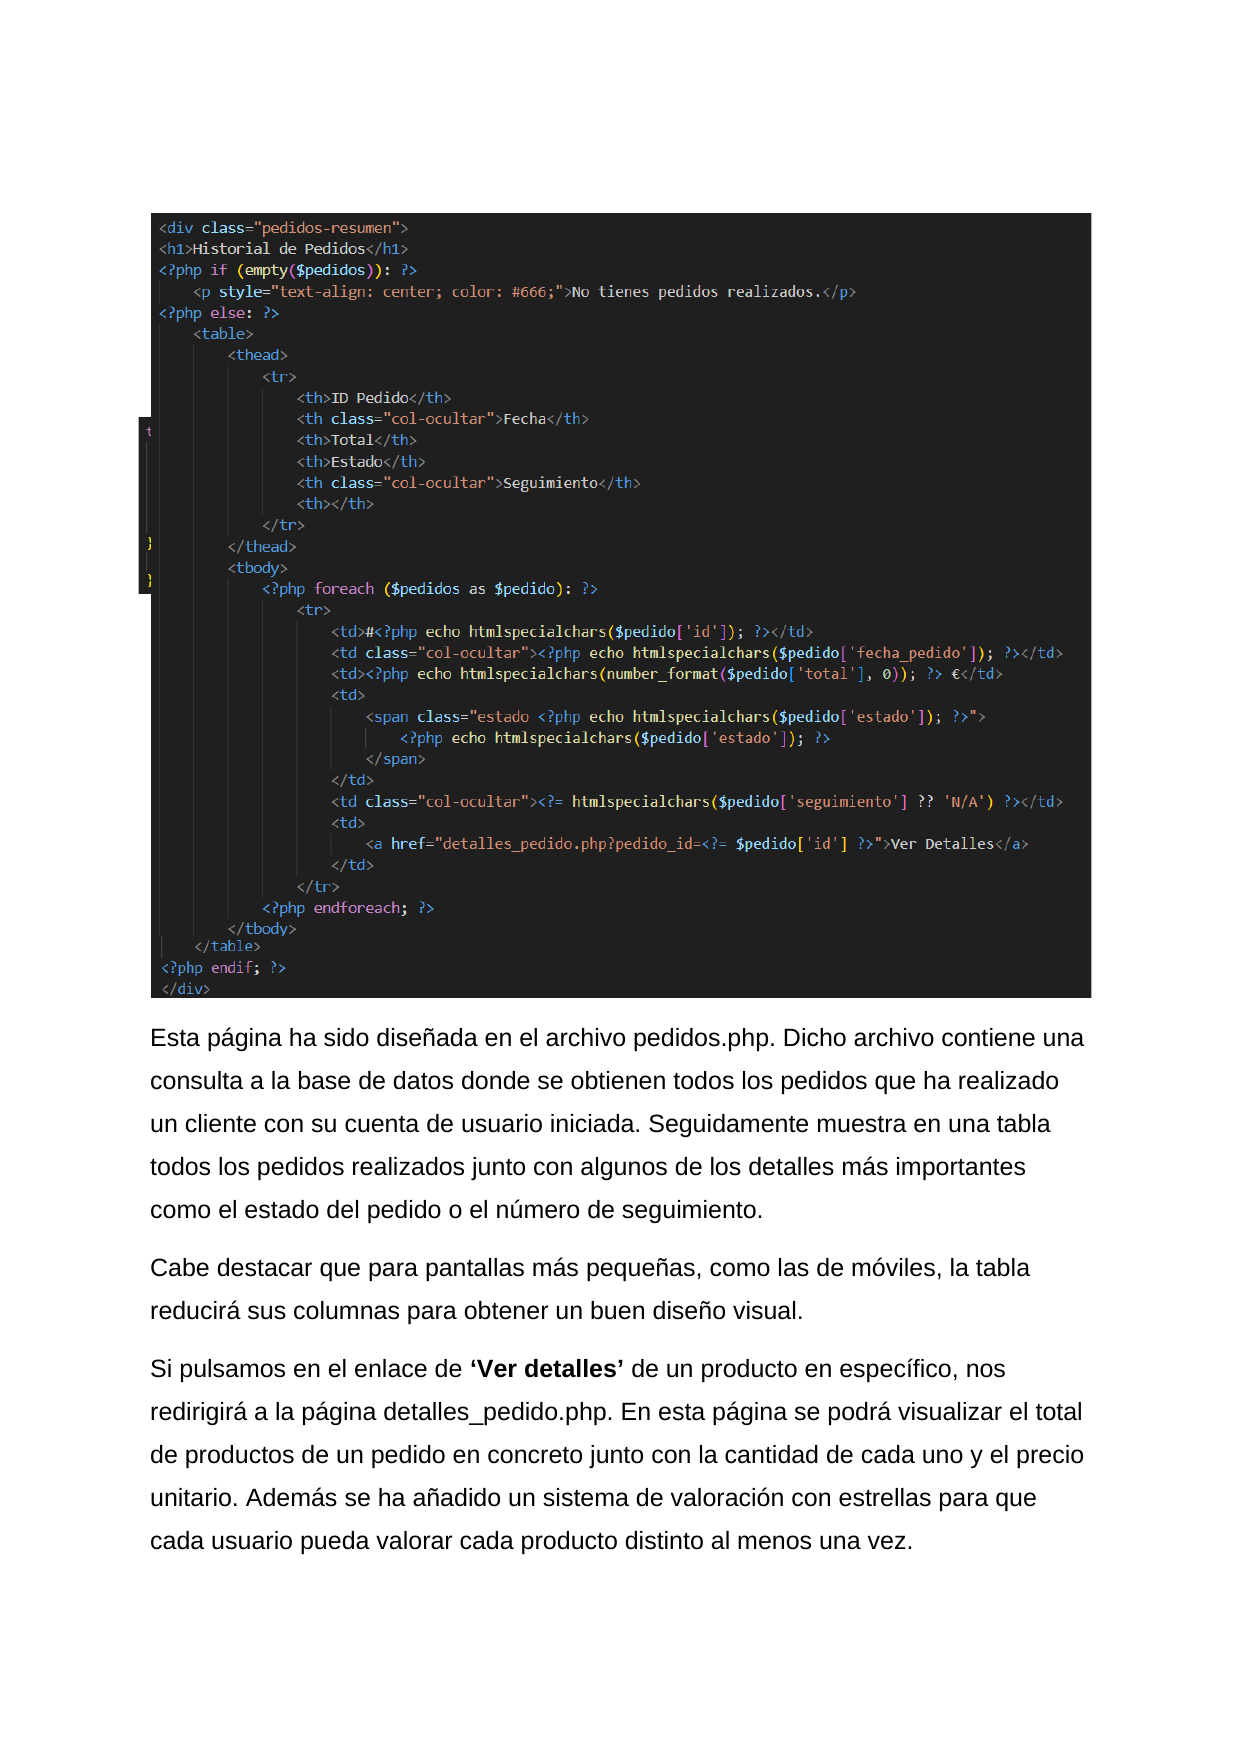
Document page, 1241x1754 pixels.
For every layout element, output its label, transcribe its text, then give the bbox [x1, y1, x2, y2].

text Cabe destacar que para pantallas más pequeñas, como las de móviles, la tabla reducirá sus columnas para obtener un buen diseño visual. [150, 1253, 1090, 1325]
text Si pulsamos en el enlace de ‘Ver detalles’ de un producto en específico, nos redirigirá a la página detalles_pedido.php. En esta página se podrá visualizar el total de productos de un pedido en concreto junto con la cantidad de cada uno y el precio unitario. Además se ha añadido un sistema de valoración con estrellas para que cada usuario pueda valorar cada producto distinto al menos una vez. [150, 1354, 1090, 1555]
picture [138, 213, 1092, 998]
text Esta página ha sido diseñada en el archivo pedidos.php. Dicho archivo contiene una consulta a la base de datos donde se obtienen todos los pedidos que ha realizado un cliente con su cuenta de usuario iniciada. Seguidamente muestra en una tabla todos los pedidos realizados junto con algunos de los detalles más importantes como el estado del pedido o el número de seguimiento. [150, 1023, 1090, 1224]
